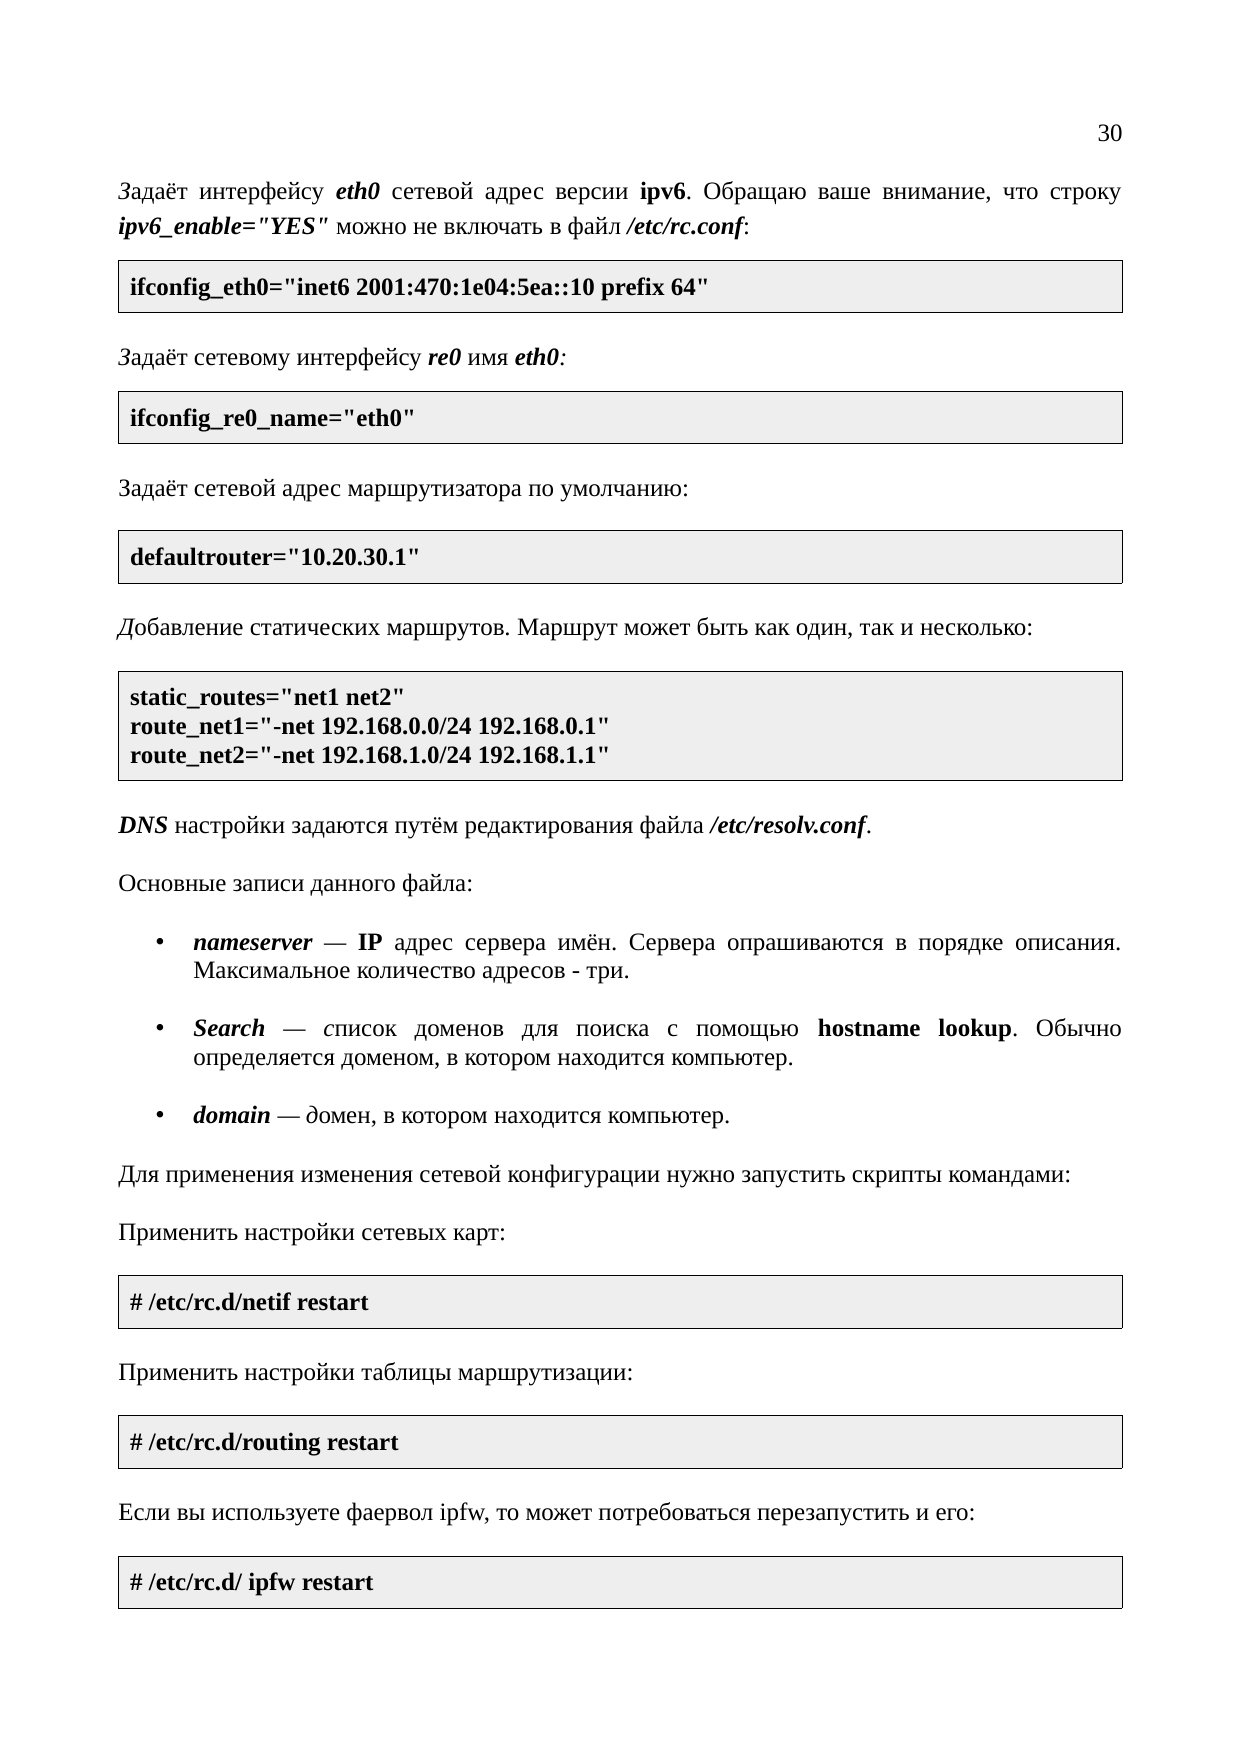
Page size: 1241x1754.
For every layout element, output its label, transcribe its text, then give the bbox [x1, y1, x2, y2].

text DNS настройки задаются путём редактирования файла /etc/resolv.conf. [118, 810, 1122, 839]
text Применить настройки таблицы маршрутизации: [118, 1357, 1122, 1386]
text ifconfig_eth0="inet6 2001:470:1e04:5ea::10 prefix 64" [119, 261, 1122, 312]
text Задаёт сетевому интерфейсу re0 имя eth0: [118, 342, 1122, 371]
text Если вы используете фаервол ipfw, то может потребоваться перезапустить и его: [118, 1497, 1122, 1526]
text # /etc/rc.d/netif restart [119, 1276, 1122, 1328]
text # /etc/rc.d/routing restart [119, 1416, 1122, 1468]
list domain — домен, в котором находится компьютер. [156, 1101, 1122, 1129]
text Основные записи данного файла: [118, 868, 1122, 897]
text ifconfig_re0_name="eth0" [119, 392, 1122, 443]
text Задаёт интерфейсу eth0 сетевой адрес версии ipv6. Обращаю ваше внимание, что строку ipv6_enable="YES" можно не включать в файл /etc/rc.conf: [118, 176, 1122, 239]
text defaultrouter="10.20.30.1" [119, 531, 1122, 583]
list nameserver — IP адрес сервера имён. Сервера опрашиваются в порядке описания. Максимальное количество адресов - три. [156, 927, 1122, 984]
text static_routes="net1 net2" [119, 672, 1122, 699]
text Задаёт сетевой адрес маршрутизатора по умолчанию: [118, 473, 1122, 502]
text Добавление статических маршрутов. Маршрут может быть как один, так и несколько: [118, 612, 1122, 641]
list Search — список доменов для поиска с помощью hostname lookup. Обычно определяется доменом, в котором находится компьютер. [156, 1013, 1122, 1071]
text Применить настройки сетевых карт: [118, 1217, 1122, 1246]
text # /etc/rc.d/ ipfw restart [119, 1557, 1122, 1608]
text route_net1="-net 192.168.0.0/24 192.168.0.1" [119, 699, 1122, 728]
text route_net2="-net 192.168.1.0/24 192.168.1.1" [119, 728, 1122, 780]
text Для применения изменения сетевой конфигурации нужно запустить скрипты командами: [118, 1159, 1122, 1187]
